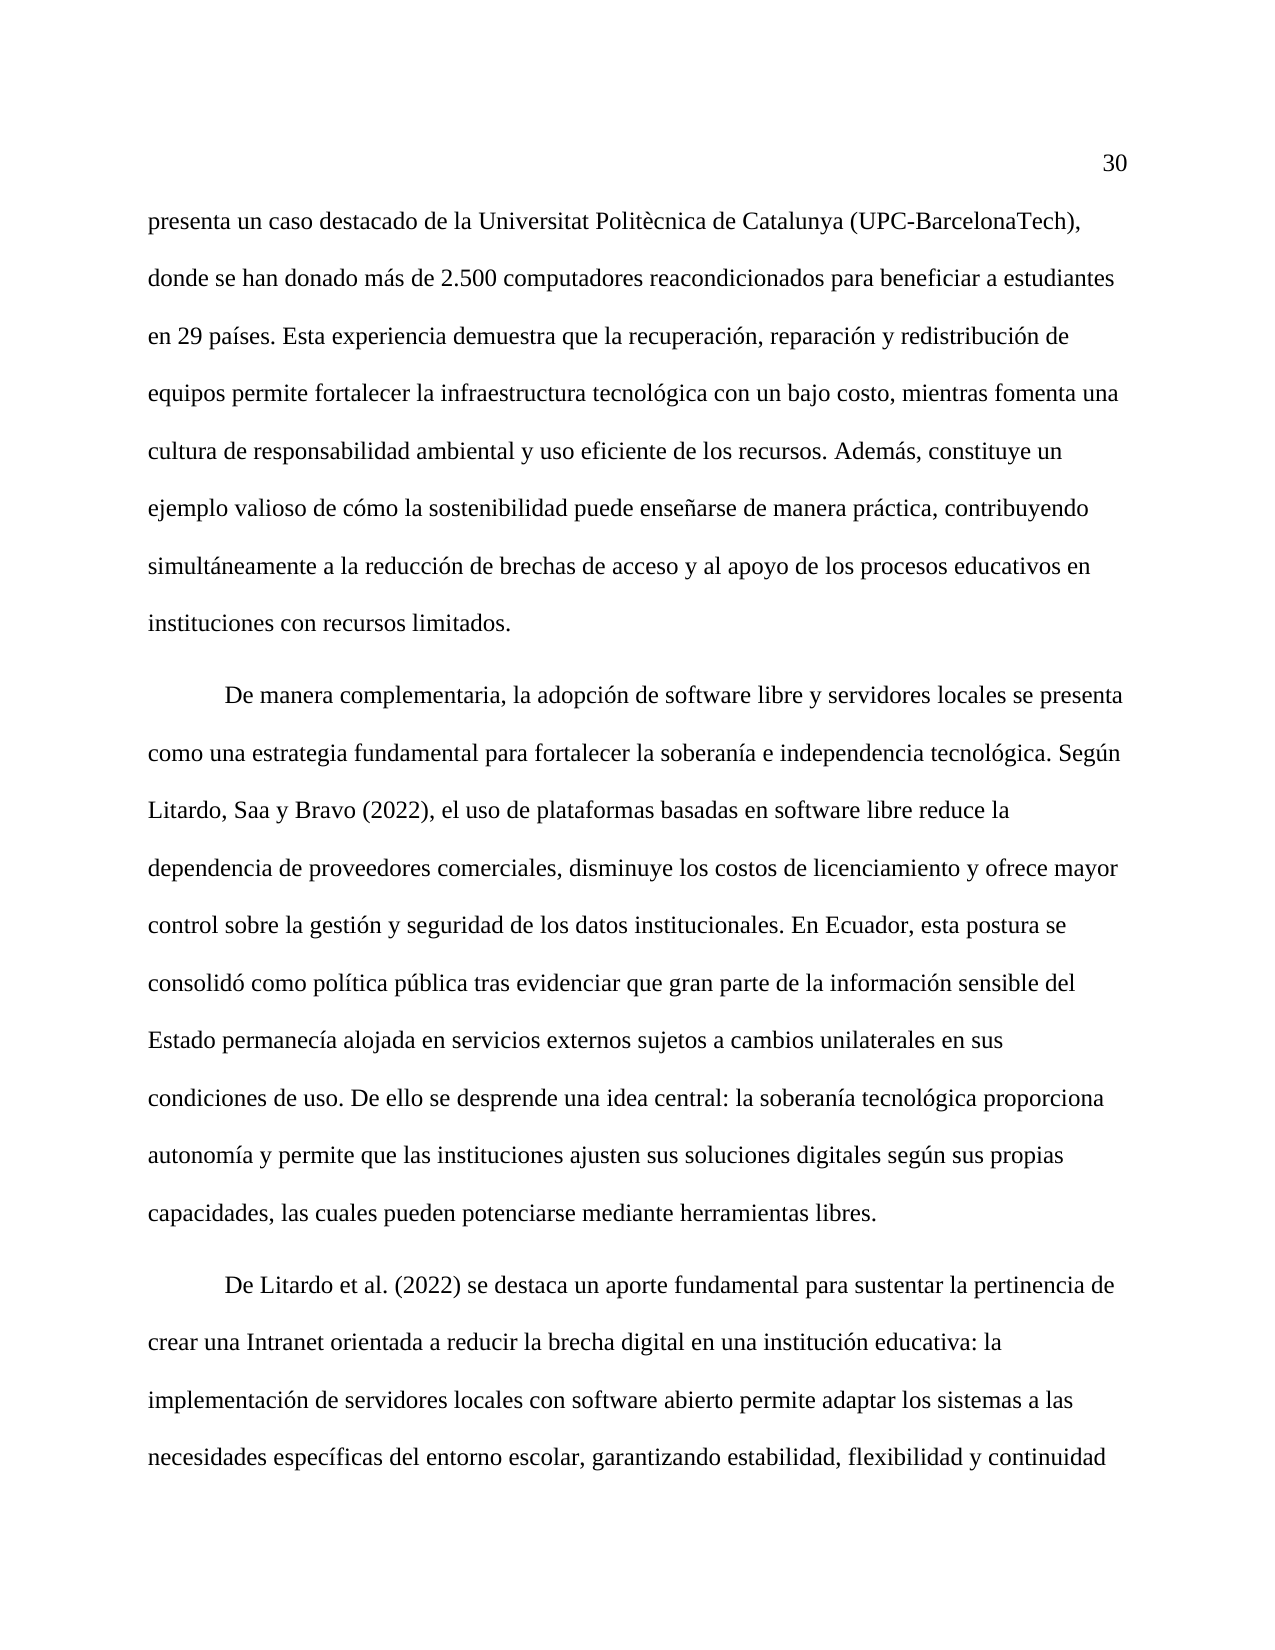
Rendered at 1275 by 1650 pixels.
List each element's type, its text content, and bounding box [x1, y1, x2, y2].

text De manera complementaria, la adopción de software libre y servidores locales se presenta como una estrategia fundamental para fortalecer la soberanía e independencia tecnológica. Según Litardo, Saa y Bravo (2022), el uso de plataformas basadas en software libre reduce la dependencia de proveedores comerciales, disminuye los costos de licenciamiento y ofrece mayor control sobre la gestión y seguridad de los datos institucionales. En Ecuador, esta postura se consolidó como política pública tras evidenciar que gran parte de la información sensible del Estado permanecía alojada en servicios externos sujetos a cambios unilaterales en sus condiciones de uso. De ello se desprende una idea central: la soberanía tecnológica proporciona autonomía y permite que las instituciones ajusten sus soluciones digitales según sus propias capacidades, las cuales pueden potenciarse mediante herramientas libres. [148, 680, 1127, 1227]
text De Litardo et al. (2022) se destaca un aporte fundamental para sustentar la pertinencia de crear una Intranet orientada a reducir la brecha digital en una institución educativa: la implementación de servidores locales con software abierto permite adaptar los sistemas a las necesidades específicas del entorno escolar, garantizando estabilidad, flexibilidad y continuidad [148, 1270, 1127, 1471]
text presenta un caso destacado de la Universitat Politècnica de Catalunya (UPC-BarcelonaTech), donde se han donado más de 2.500 computadores reacondicionados para beneficiar a estudiantes en 29 países. Esta experiencia demuestra que la recuperación, reparación y redistribución de equipos permite fortalecer la infraestructura tecnológica con un bajo costo, mientras fomenta una cultura de responsabilidad ambiental y uso eficiente de los recursos. Además, constituye un ejemplo valioso de cómo la sostenibilidad puede enseñarse de manera práctica, contribuyendo simultáneamente a la reducción de brechas de acceso y al apoyo de los procesos educativos en instituciones con recursos limitados. [148, 206, 1127, 637]
